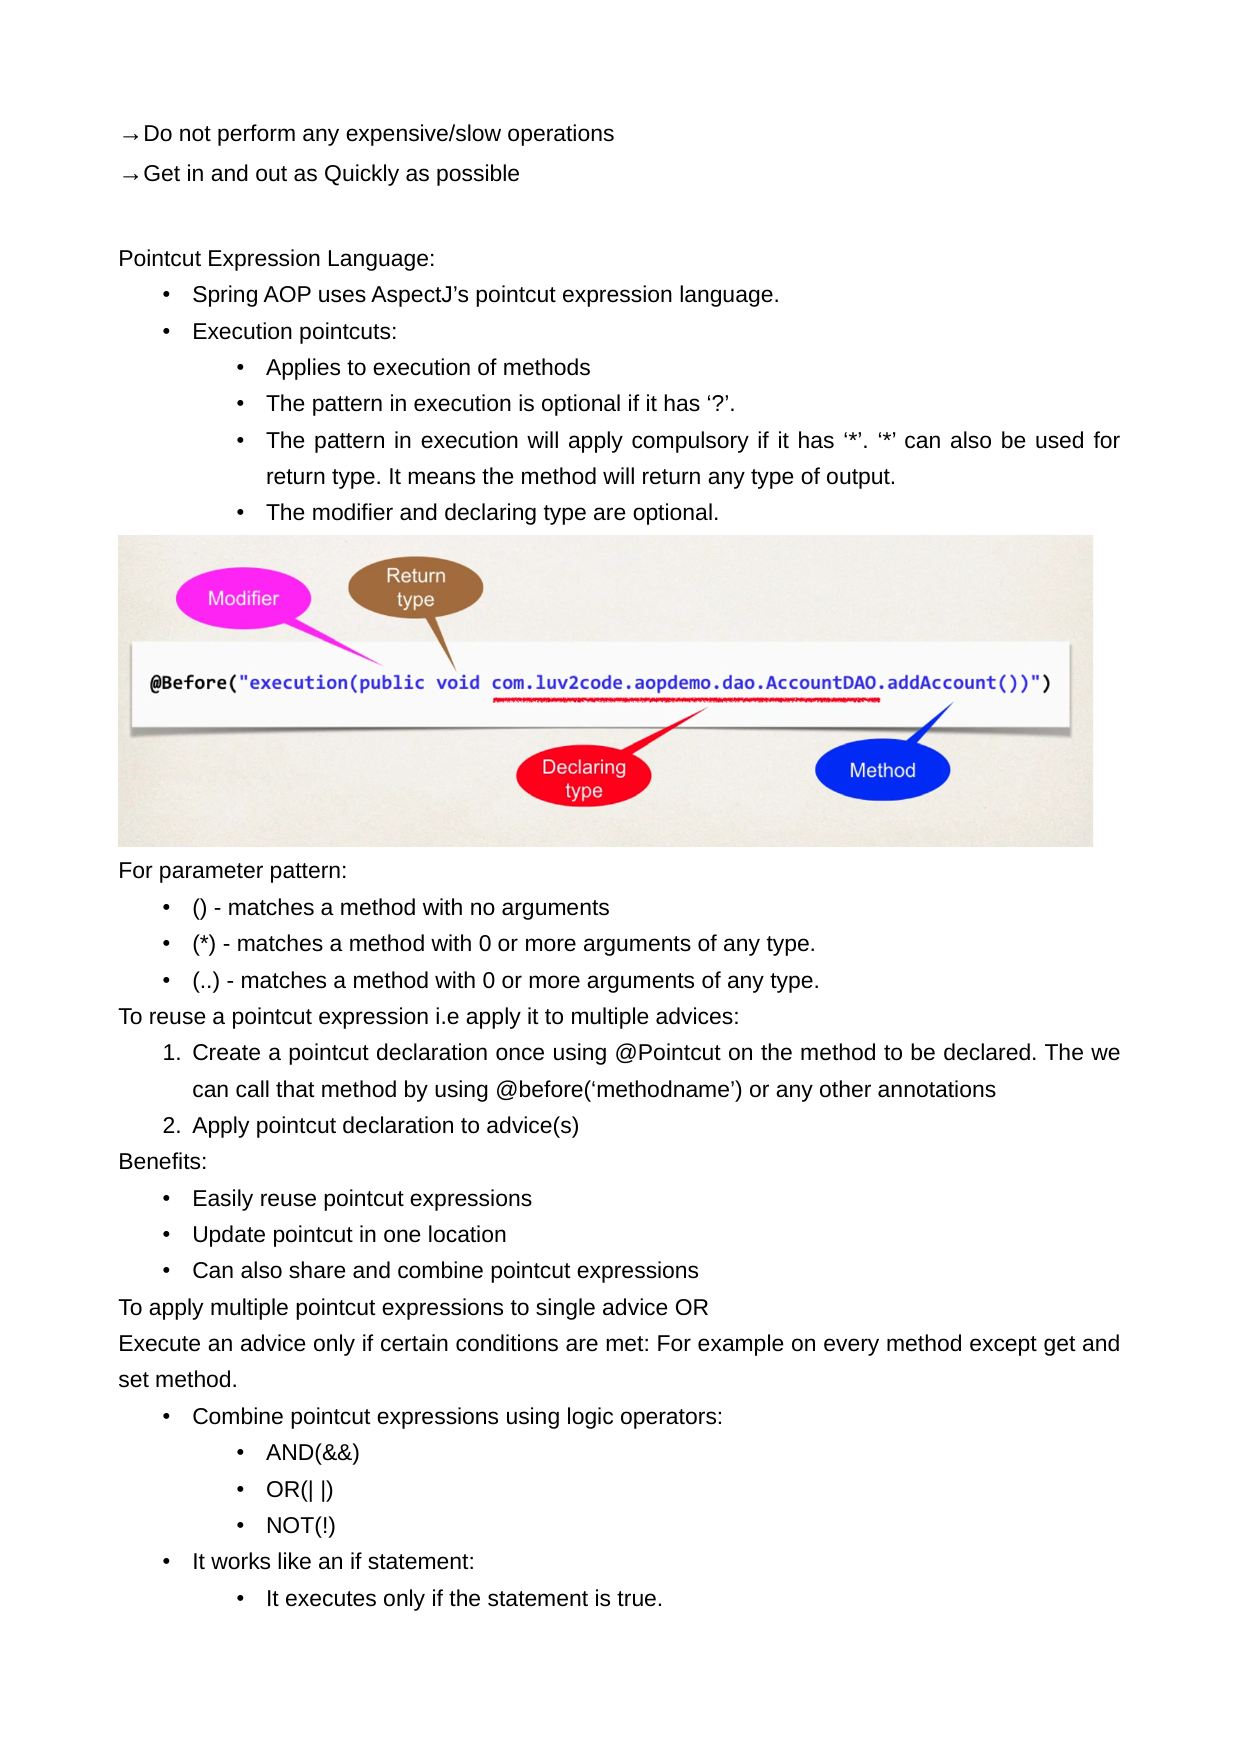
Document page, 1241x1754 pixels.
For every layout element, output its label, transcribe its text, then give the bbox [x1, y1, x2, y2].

picture [118, 535, 1094, 847]
text →Do not perform any expensive/slow operations [118, 118, 1122, 147]
text Execute an advice only if certain conditions are met: For example on every method except get and set method. [118, 1330, 1122, 1393]
list Can also share and combine pointcut expressions [162, 1257, 1122, 1284]
list The pattern in execution is optional if it has ‘?’. [236, 390, 1122, 417]
list The pattern in execution will apply compulsory if it has ‘*’. ‘*’ can also be used for return type. It means the method will return any type of output. [236, 427, 1122, 489]
list AND(&&) [236, 1439, 1122, 1466]
list Apply pointcut declaration to advice(s) [162, 1112, 1122, 1138]
text For parameter pattern: [118, 857, 1122, 884]
text To reuse a pointcut expression i.e apply it to multiple advices: [118, 1003, 1122, 1029]
list NOT(!) [236, 1512, 1122, 1538]
list (..) - matches a method with 0 or more arguments of any type. [162, 967, 1122, 993]
text Benefits: [118, 1148, 1122, 1175]
list (*) - matches a method with 0 or more arguments of any type. [162, 930, 1122, 957]
list Easily reuse pointcut expressions [162, 1185, 1122, 1211]
list Update pointcut in one location [162, 1221, 1122, 1247]
list The modifier and declaring type are optional. [236, 499, 1122, 526]
list Execution pointcuts: [162, 318, 1122, 344]
text →Get in and out as Quickly as possible [118, 158, 1122, 186]
list Spring AOP uses AspectJ’s pointcut expression language. [162, 281, 1122, 308]
list () - matches a method with no arguments [162, 894, 1122, 920]
list It works like an if statement: [162, 1548, 1122, 1574]
list Combine pointcut expressions using logic operators: [162, 1403, 1122, 1429]
text Pointcut Expression Language: [118, 245, 1122, 271]
text To apply multiple pointcut expressions to single advice OR [118, 1294, 1122, 1320]
list Applies to execution of methods [236, 354, 1122, 380]
list OR(| |) [236, 1476, 1122, 1502]
list Create a pointcut declaration once using @Pointcut on the method to be declared. The we can call that method by using @before(‘methodname’) or any other annotations [162, 1039, 1122, 1102]
list It executes only if the statement is true. [236, 1584, 1122, 1611]
